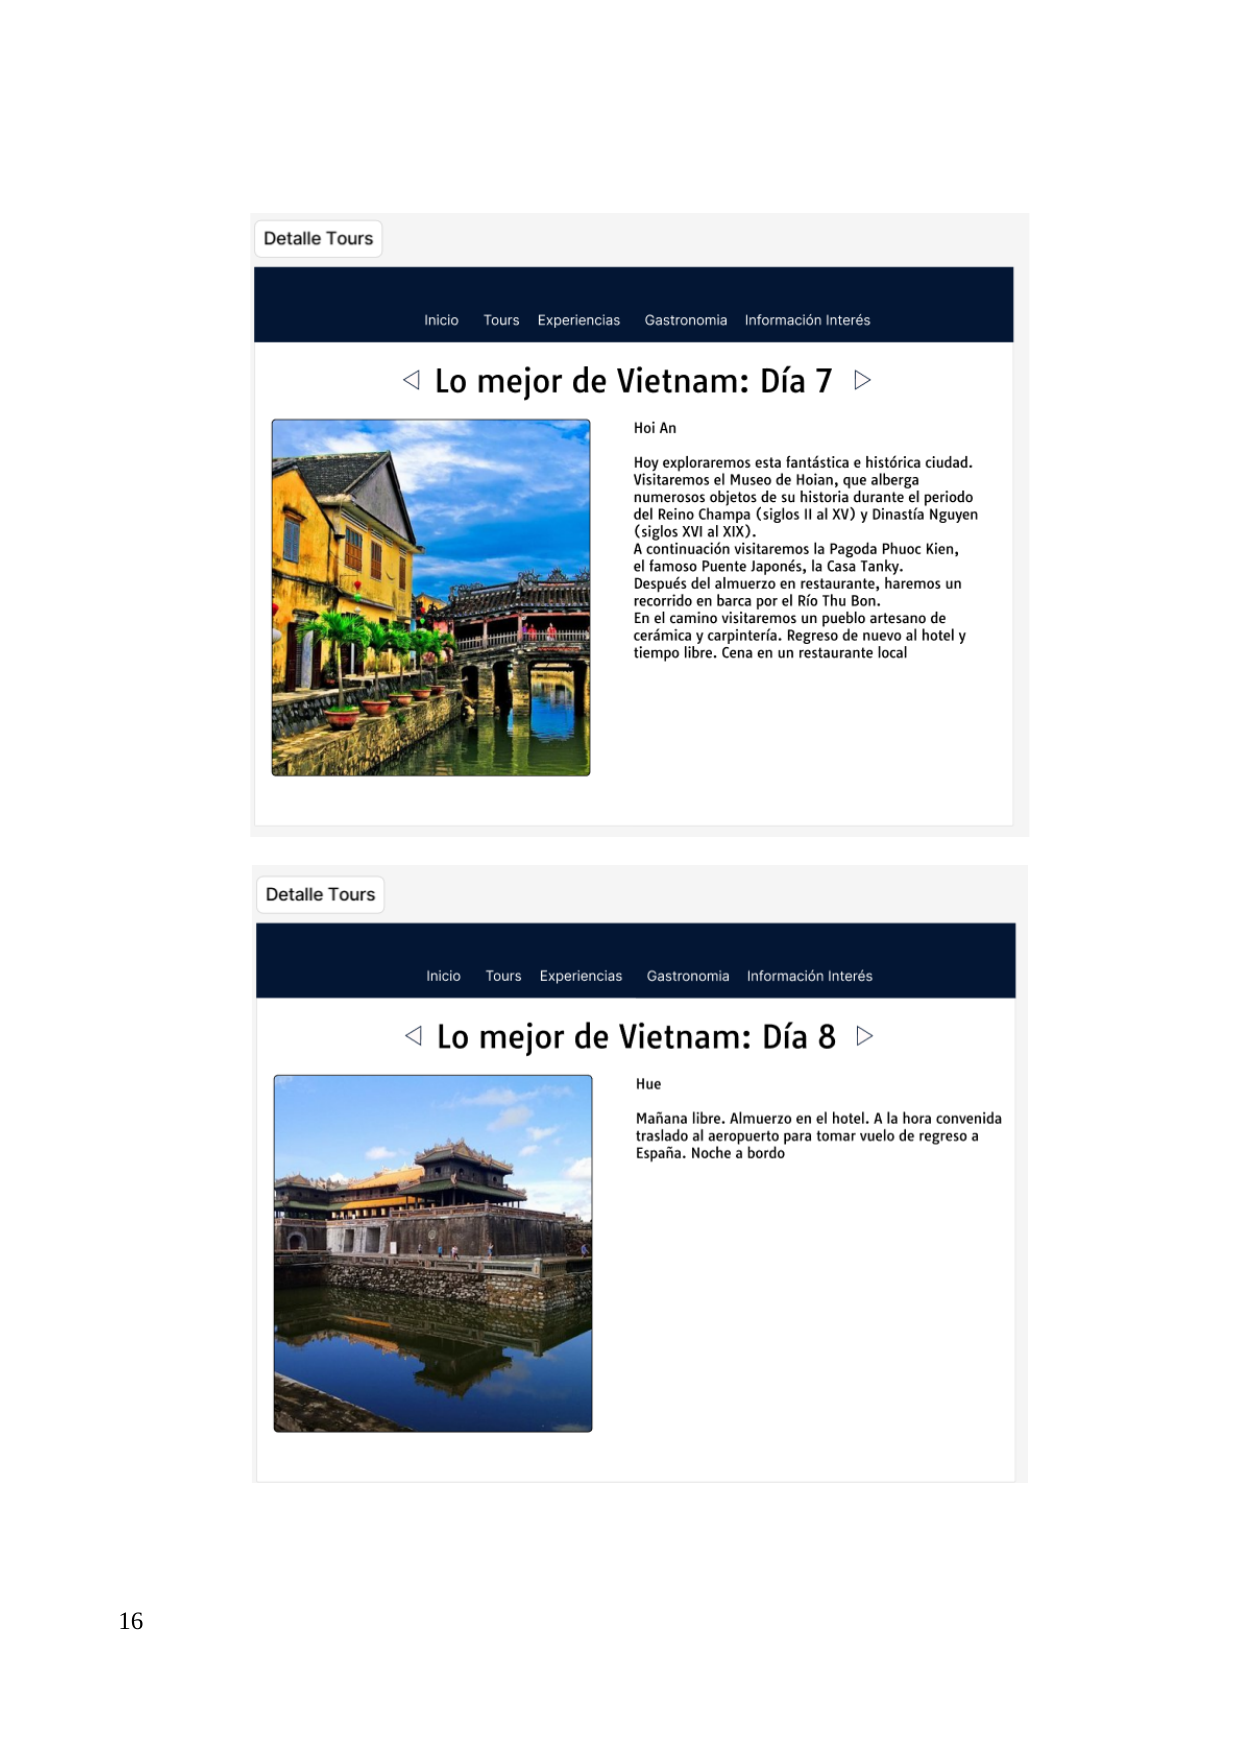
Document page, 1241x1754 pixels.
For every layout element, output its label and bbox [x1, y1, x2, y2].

picture [251, 865, 1028, 1483]
picture [250, 213, 1030, 837]
